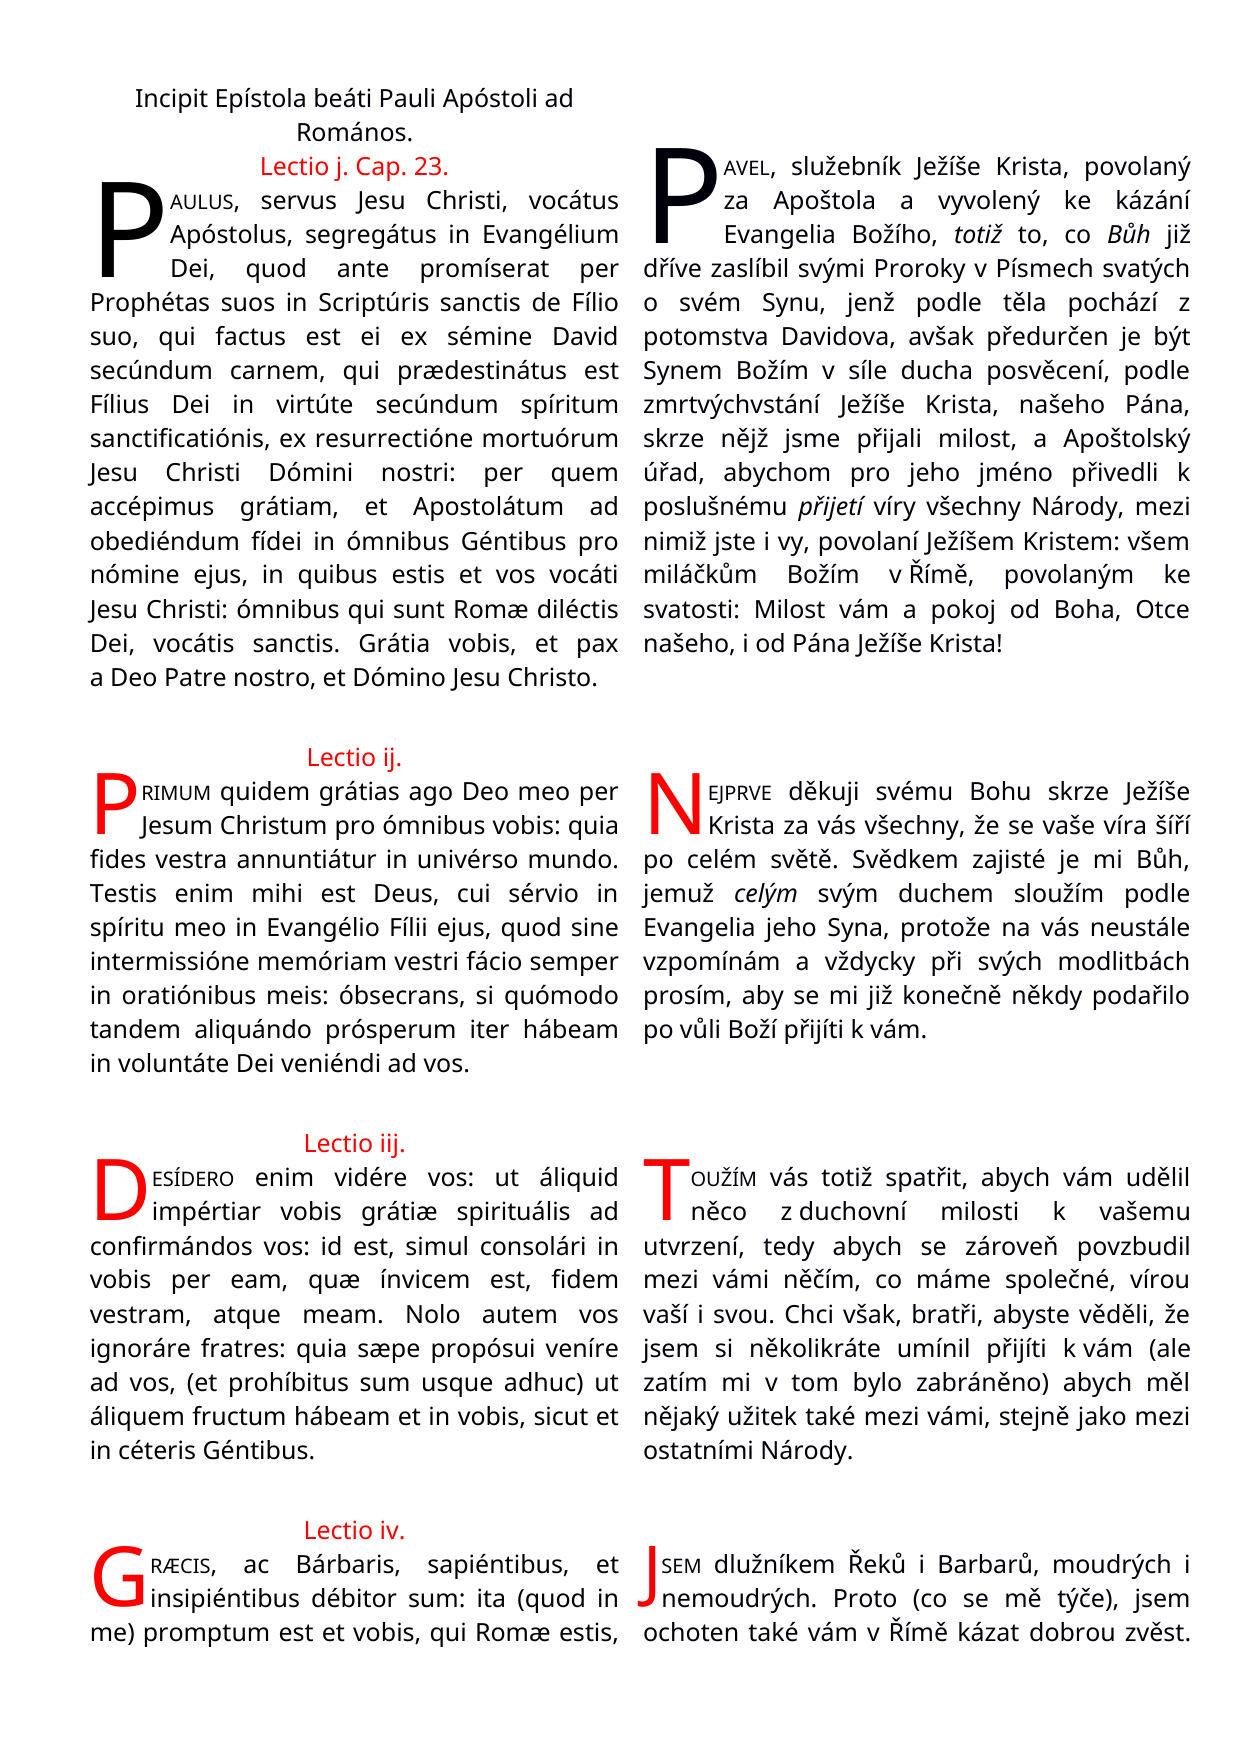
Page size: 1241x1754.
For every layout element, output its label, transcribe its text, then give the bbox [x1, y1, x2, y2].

table_cell Jsem dlužníkem Řeků i Barbarů, moudrých i ne­moudrých. Proto (co se mě týče), jsem ochoten také vám v Římě kázat dobrou zvěst. [631, 1507, 1203, 1655]
table_cell Toužím vás totiž spatřit, abych vám udělil něco z duchovní milosti k vašemu utvrzení, tedy abych se zároveň povzbudil mezi vámi něčím, co máme společné, vírou vaší i svou. Chci však, bratři, abyste věděli, že jsem si několikráte umínil přijíti k vám (ale zatím mi v tom bylo zabráněno) abych měl nějaký užitek také mezi vámi, stejně jako mezi ostatními Národy. [631, 1120, 1203, 1507]
table_cell Pavel, služebník Ježíše Krista, povolaný za Apoštola a vyvolený ke kázání Evangelia Božího, totiž to, co Bůh již dříve zaslíbil svými Proroky v Písmech svatých o svém Synu, jenž podle těla pochází z potomstva Davidova, avšak předurčen je být Synem Božím v síle ducha posvěcení, podle zmrtvýchvstání Ježíše Krista, našeho Pána, skrze nějž jsme přijali milost, a Apoštolský úřad, abychom pro jeho jméno přivedli k poslušnému přijetí víry všechny Národy, mezi nimiž jste i vy, povolaní Ježíšem Kristem: všem miláčkům Božím v Římě, povolaným ke svatosti: Milost vám a pokoj od Boha, Otce našeho, i od Pána Ježíše Krista! [631, 74, 1203, 733]
table_cell Nejprve děkuji svému Bohu skrze Ježíše Krista za vás všechny, že se vaše víra šíří po celém světě. Svědkem zajisté je mi Bůh, jemuž celým svým duchem sloužím podle Evangelia jeho Syna, protože na vás neustále vzpomínám a vždycky při svých modlitbách prosím, aby se mi již konečně někdy podařilo po vůli Boží přijíti k vám. [631, 734, 1203, 1120]
table_cell Lectio iij. Desídero enim vidére vos: ut áliquid impértiar vobis grátiæ spirituális ad confirmándos vos: id est, simul consolári in vobis per eam, quæ ínvicem est, fidem vestram, atque meam. Nolo autem vos ignoráre fratres: quia sæpe propósui veníre ad vos, (et prohíbitus sum usque adhuc) ut áliquem fructum hábeam et in vobis, sicut et in céteris Géntibus. [78, 1120, 631, 1507]
table_cell In I. Nocturno Incipit Epístola beáti Pauli Apóstoli ad Romános. Lectio j. Cap. 23. Paulus, servus Jesu Christi, vocátus Apóstolus, segregátus in Evangélium Dei, quod ante promíserat per Prophétas suos in Scriptúris sanctis de Fílio suo, qui factus est ei ex sémine David secúndum carnem, qui prædestinátus est Fílius Dei in virtúte secúndum spíritum sanctificatiónis, ex resurrectióne mortuórum Jesu Christi Dómini nostri: per quem accépimus grátiam, et Apostolátum ad obediéndum fídei in ómnibus Géntibus pro nómine ejus, in quibus estis et vos vocáti Jesu Christi: ómnibus qui sunt Romæ diléctis Dei, vocátis sanctis. Grátia vobis, et pax a Deo Patre nostro‚ et Dómino Jesu Christo. [78, 74, 631, 733]
table_cell Lectio iv. Græcis, ac Bárbaris, sapiéntibus, et insipién­tibus débitor sum: ita (quod in me) promptum est et vobis, qui Romæ estis, [78, 1507, 631, 1655]
table_cell Lectio ij. Primum quidem grátias ago Deo meo per Jesum Christum pro ómnibus vobis: quia fides vestra annuntiátur in univérso mundo. Testis enim mihi est Deus, cui sérvio in spíritu meo in Evangélio Fílii ejus, quod sine intermissióne memóriam vestri fácio semper in oratiónibus meis: óbsecrans, si quómodo tandem aliquándo prósperum iter hábeam in voluntáte Dei veniéndi ad vos. [78, 734, 631, 1120]
